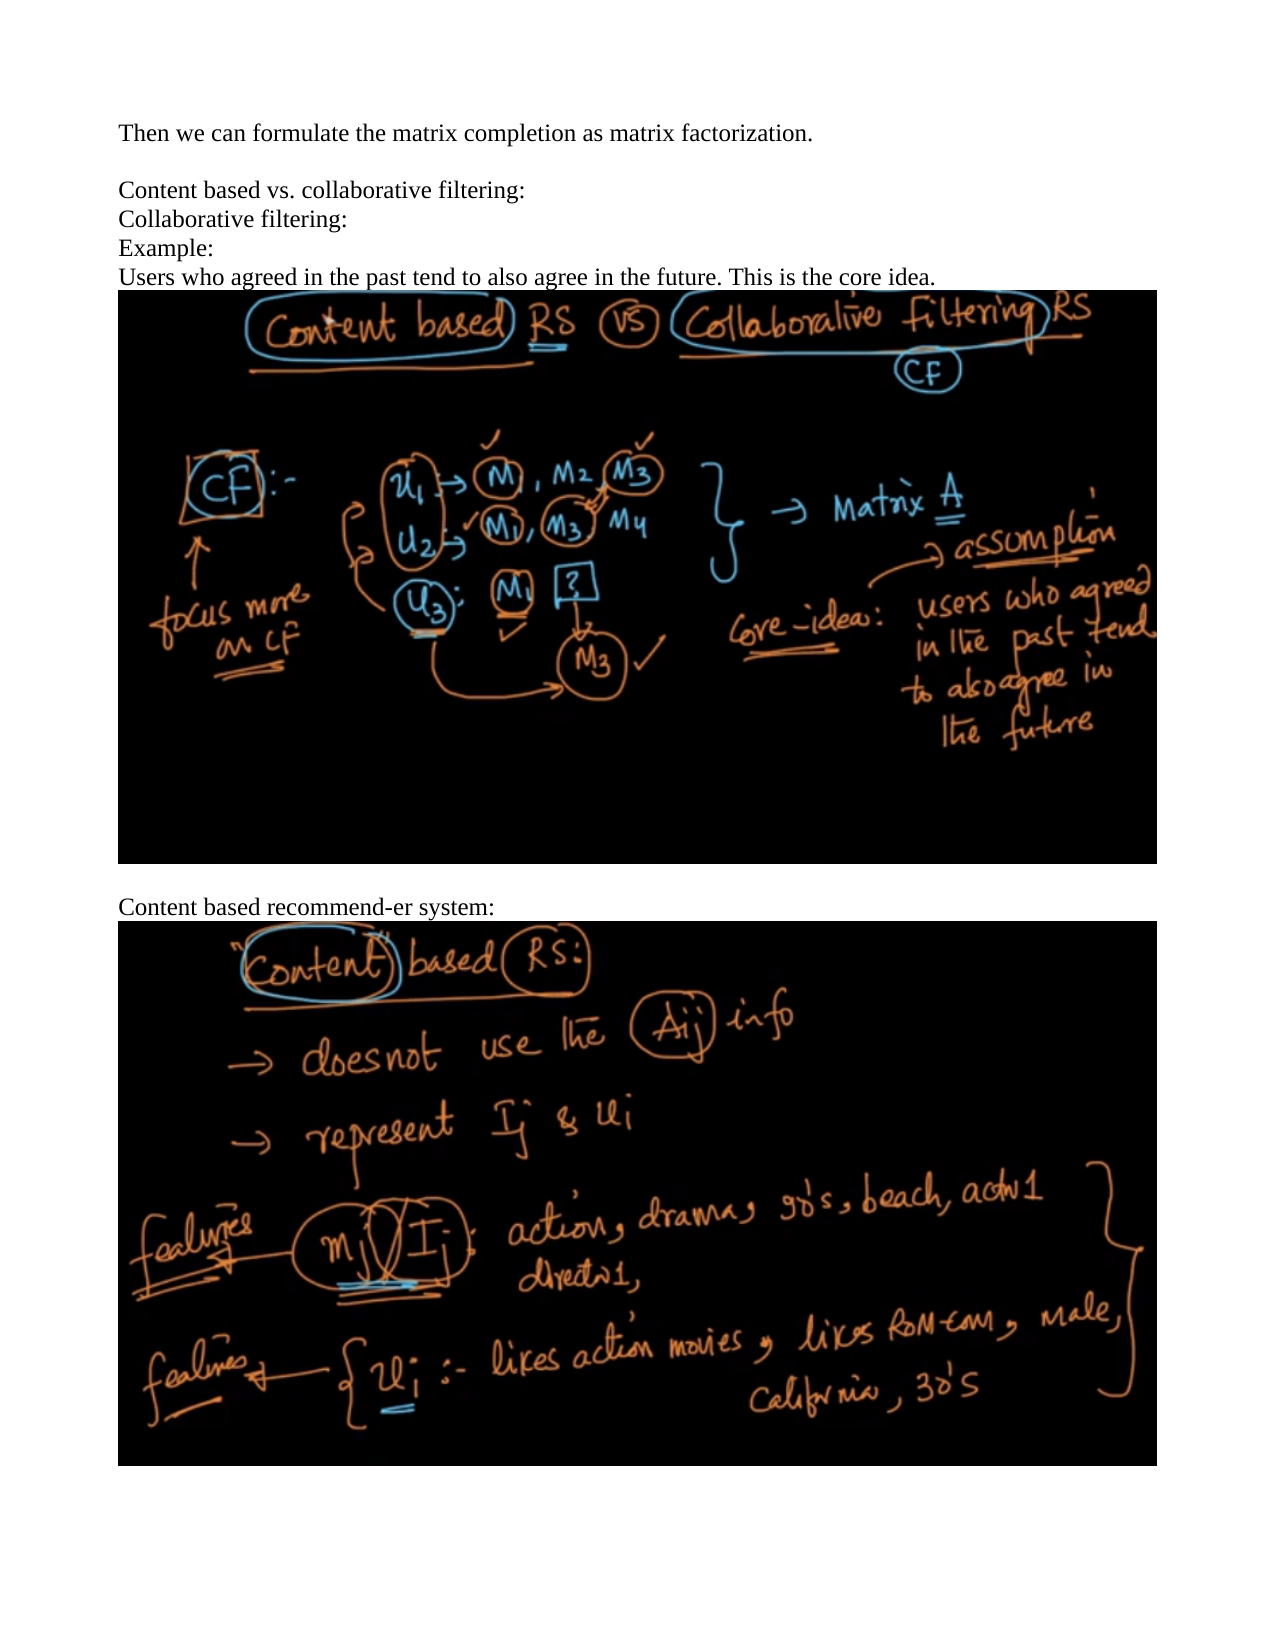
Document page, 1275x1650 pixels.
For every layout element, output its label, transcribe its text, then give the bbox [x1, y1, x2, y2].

text Content based vs. collaborative filtering: [118, 176, 1157, 204]
text Content based recommend-er system: [118, 892, 1157, 921]
picture [118, 921, 1157, 1466]
text Users who agreed in the past tend to also agree in the future. This is the core idea. [118, 262, 1157, 290]
text Example: [118, 233, 1157, 262]
text Collaborative filtering: [118, 204, 1157, 233]
text Then we can formulate the matrix completion as matrix factorization. [118, 118, 1157, 147]
picture [118, 290, 1157, 864]
